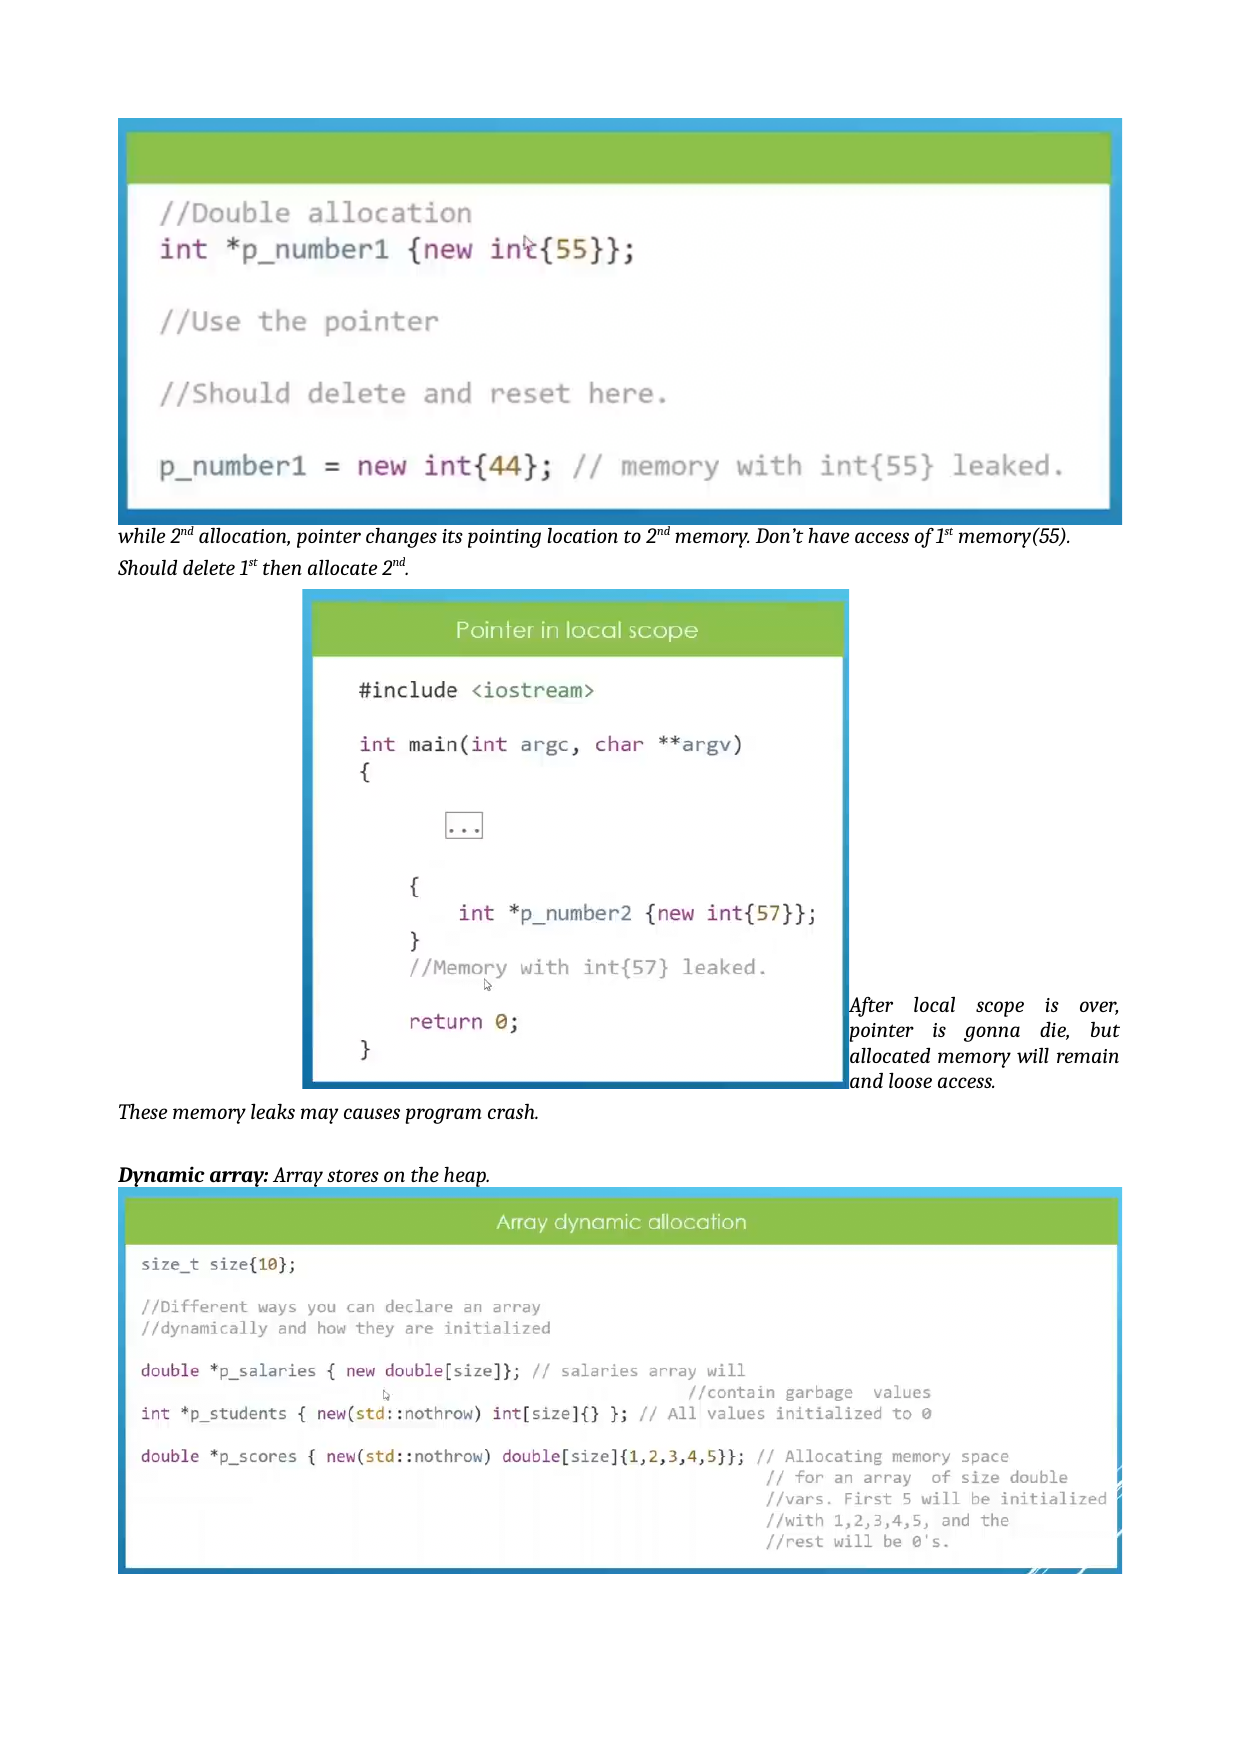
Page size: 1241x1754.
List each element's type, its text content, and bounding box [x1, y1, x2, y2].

text Dynamic array: Array stores on the heap. [118, 1162, 1122, 1187]
picture [118, 118, 1123, 525]
picture [118, 1187, 1123, 1574]
text These memory leaks may causes program crash. [118, 1100, 1122, 1125]
picture [302, 589, 850, 1089]
text After local scope is over, pointer is gonna die, but allocated memory will remain and loose access. [118, 993, 1122, 1094]
text Should delete 1st then allocate 2nd. [118, 555, 1122, 581]
text while 2nd allocation, pointer changes its pointing location to 2nd memory. Don’t have access of 1st memory(55). [118, 525, 1122, 549]
